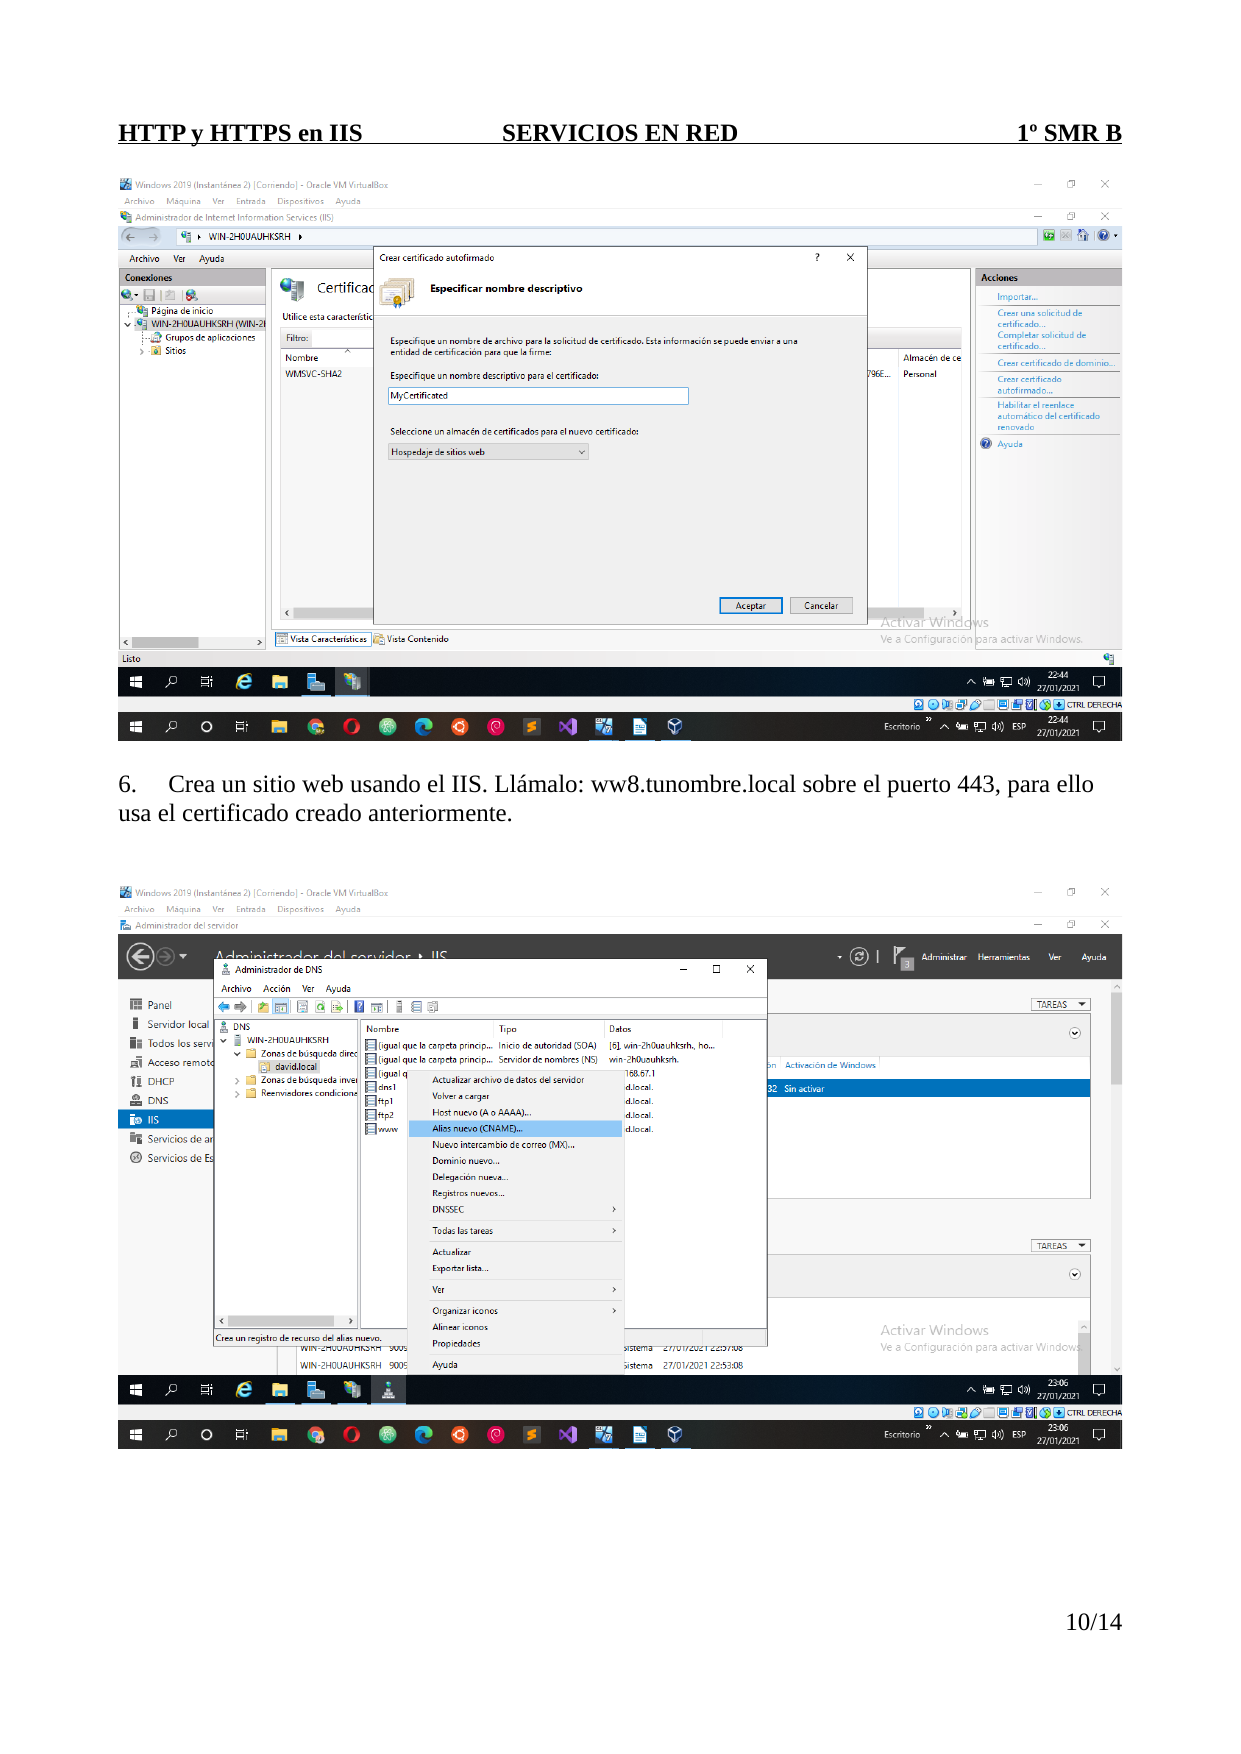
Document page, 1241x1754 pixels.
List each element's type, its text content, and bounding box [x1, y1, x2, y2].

text 6. Crea un sitio web usando el IIS. Llámalo: ww8.tunombre.local sobre el puerto 443, para ello usa el certificado creado anteriormente. [118, 769, 1122, 827]
picture [118, 176, 1123, 741]
picture [118, 884, 1123, 1449]
